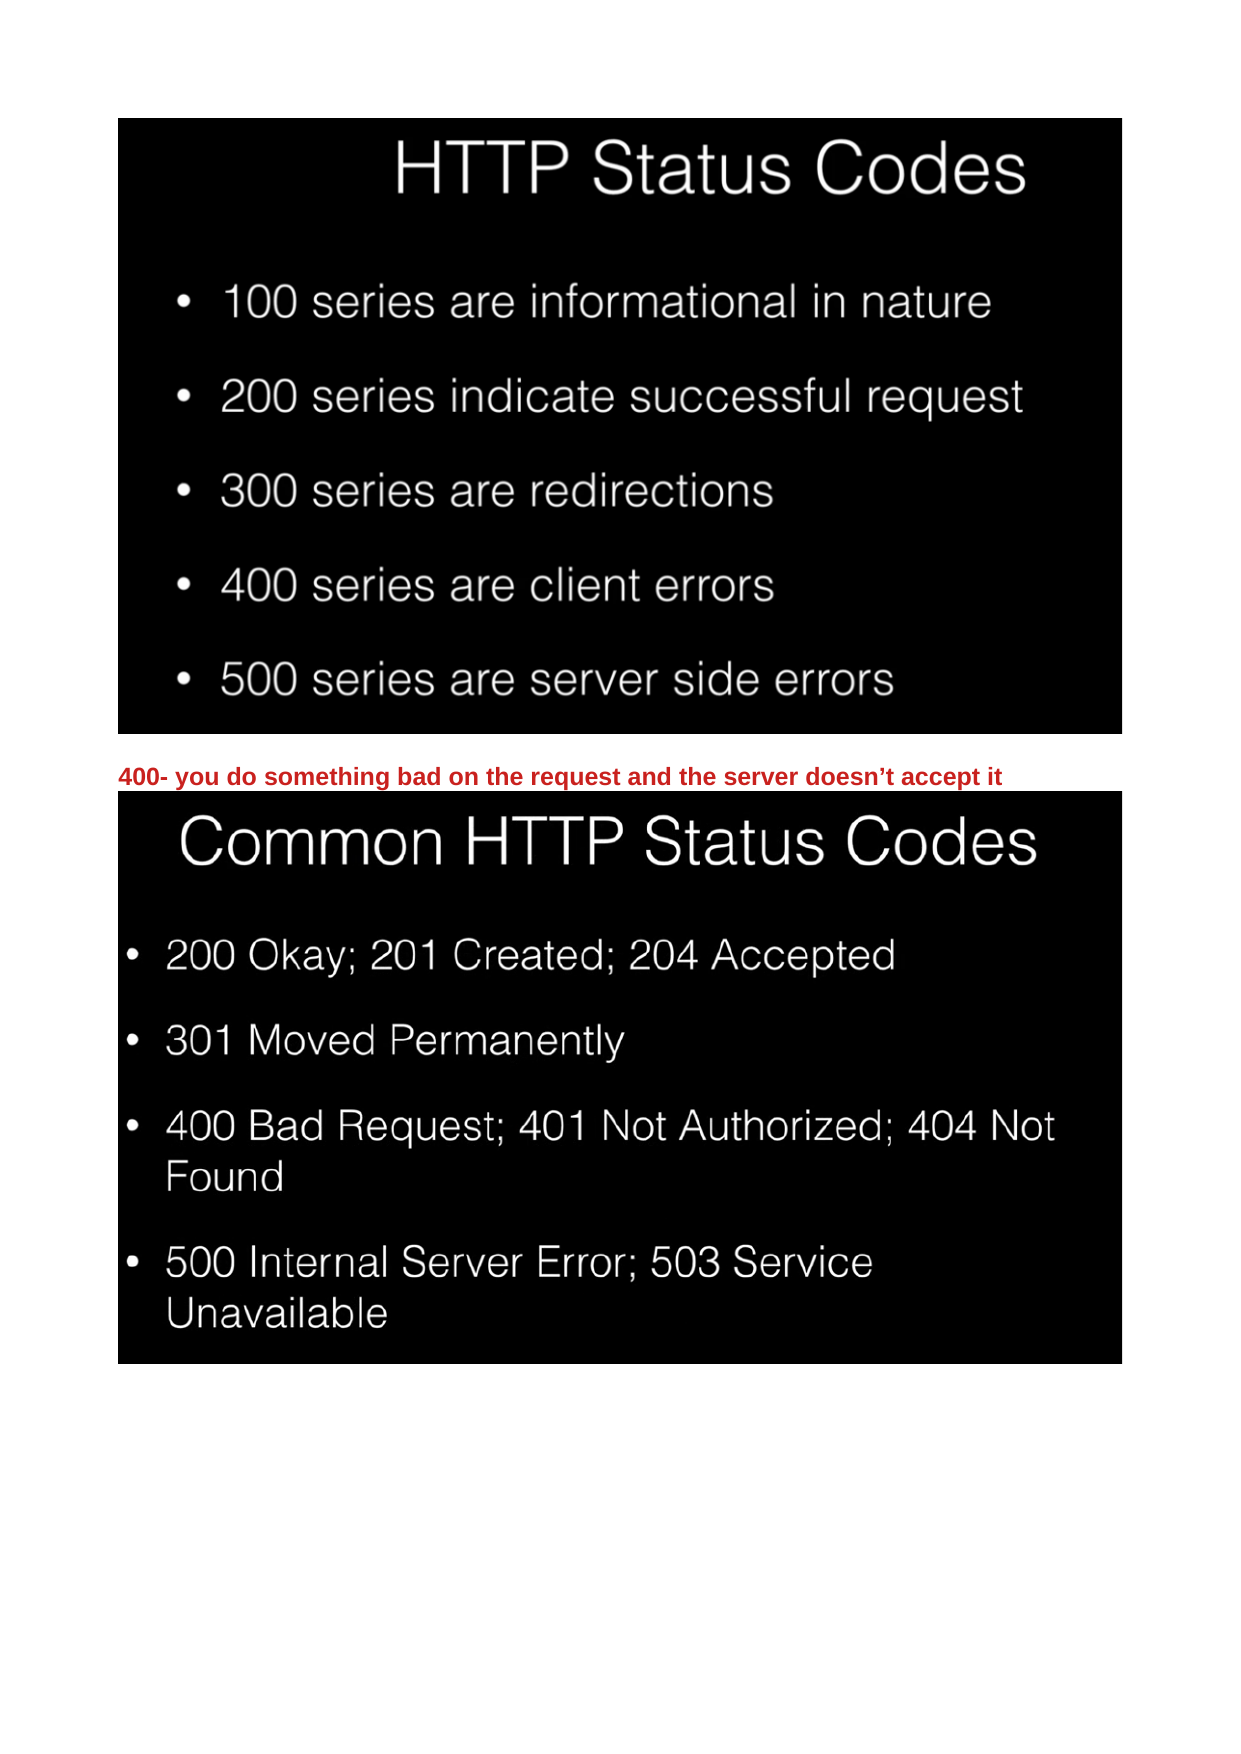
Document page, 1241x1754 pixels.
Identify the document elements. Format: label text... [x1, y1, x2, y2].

picture [118, 791, 1123, 1364]
picture [118, 118, 1123, 734]
text 400- you do something bad on the request and the server doesn’t accept it [118, 762, 1122, 791]
